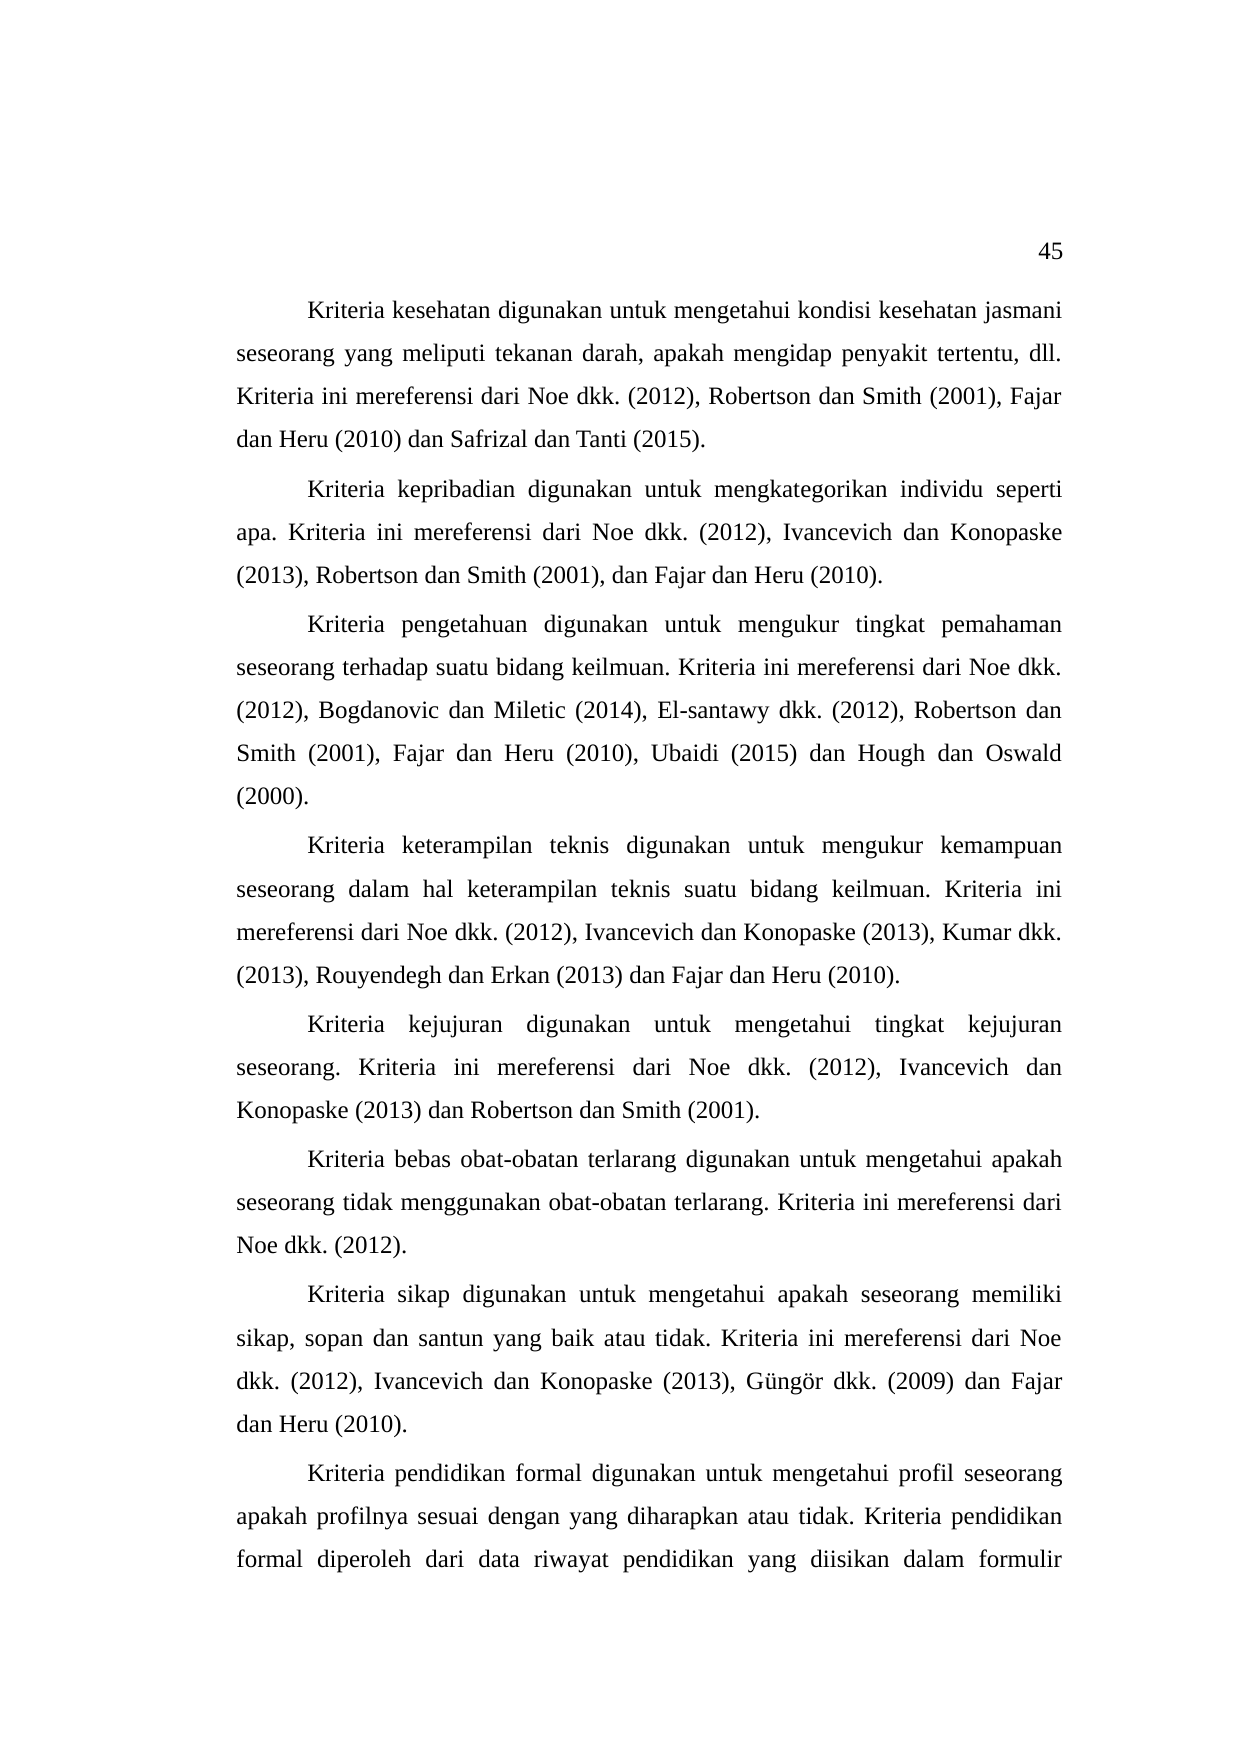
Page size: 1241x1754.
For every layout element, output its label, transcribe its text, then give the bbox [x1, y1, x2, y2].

text Kriteria sikap digunakan untuk mengetahui apakah seseorang memiliki sikap, sopan dan santun yang baik atau tidak. Kriteria ini mereferensi dari Noe dkk. (2012), Ivancevich dan Konopaske (2013), Güngör dkk. (2009) dan Fajar dan Heru (2010). [236, 1279, 1063, 1438]
text Kriteria bebas obat-obatan terlarang digunakan untuk mengetahui apakah seseorang tidak menggunakan obat-obatan terlarang. Kriteria ini mereferensi dari Noe dkk. (2012). [236, 1144, 1063, 1259]
text Kriteria pendidikan formal digunakan untuk mengetahui profil seseorang apakah profilnya sesuai dengan yang diharapkan atau tidak. Kriteria pendidikan formal diperoleh dari data riwayat pendidikan yang diisikan dalam formulir [236, 1458, 1063, 1573]
text Kriteria kejujuran digunakan untuk mengetahui tingkat kejujuran seseorang. Kriteria ini mereferensi dari Noe dkk. (2012), Ivancevich dan Konopaske (2013) dan Robertson dan Smith (2001). [236, 1009, 1063, 1124]
text Kriteria kepribadian digunakan untuk mengkategorikan individu seperti apa. Kriteria ini mereferensi dari Noe dkk. (2012), Ivancevich dan Konopaske (2013), Robertson dan Smith (2001), dan Fajar dan Heru (2010). [236, 474, 1063, 589]
text Kriteria kesehatan digunakan untuk mengetahui kondisi kesehatan jasmani seseorang yang meliputi tekanan darah, apakah mengidap penyakit tertentu, dll. Kriteria ini mereferensi dari Noe dkk. (2012), Robertson dan Smith (2001), Fajar dan Heru (2010) dan Safrizal dan Tanti (2015). [236, 295, 1063, 453]
text Kriteria pengetahuan digunakan untuk mengukur tingkat pemahaman seseorang terhadap suatu bidang keilmuan. Kriteria ini mereferensi dari Noe dkk. (2012), Bogdanovic dan Miletic (2014), El-santawy dkk. (2012), Robertson dan Smith (2001), Fajar dan Heru (2010), Ubaidi (2015) dan Hough dan Oswald (2000). [236, 609, 1063, 810]
text Kriteria keterampilan teknis digunakan untuk mengukur kemampuan seseorang dalam hal keterampilan teknis suatu bidang keilmuan. Kriteria ini mereferensi dari Noe dkk. (2012), Ivancevich dan Konopaske (2013), Kumar dkk. (2013), Rouyendegh dan Erkan (2013) dan Fajar dan Heru (2010). [236, 831, 1063, 989]
